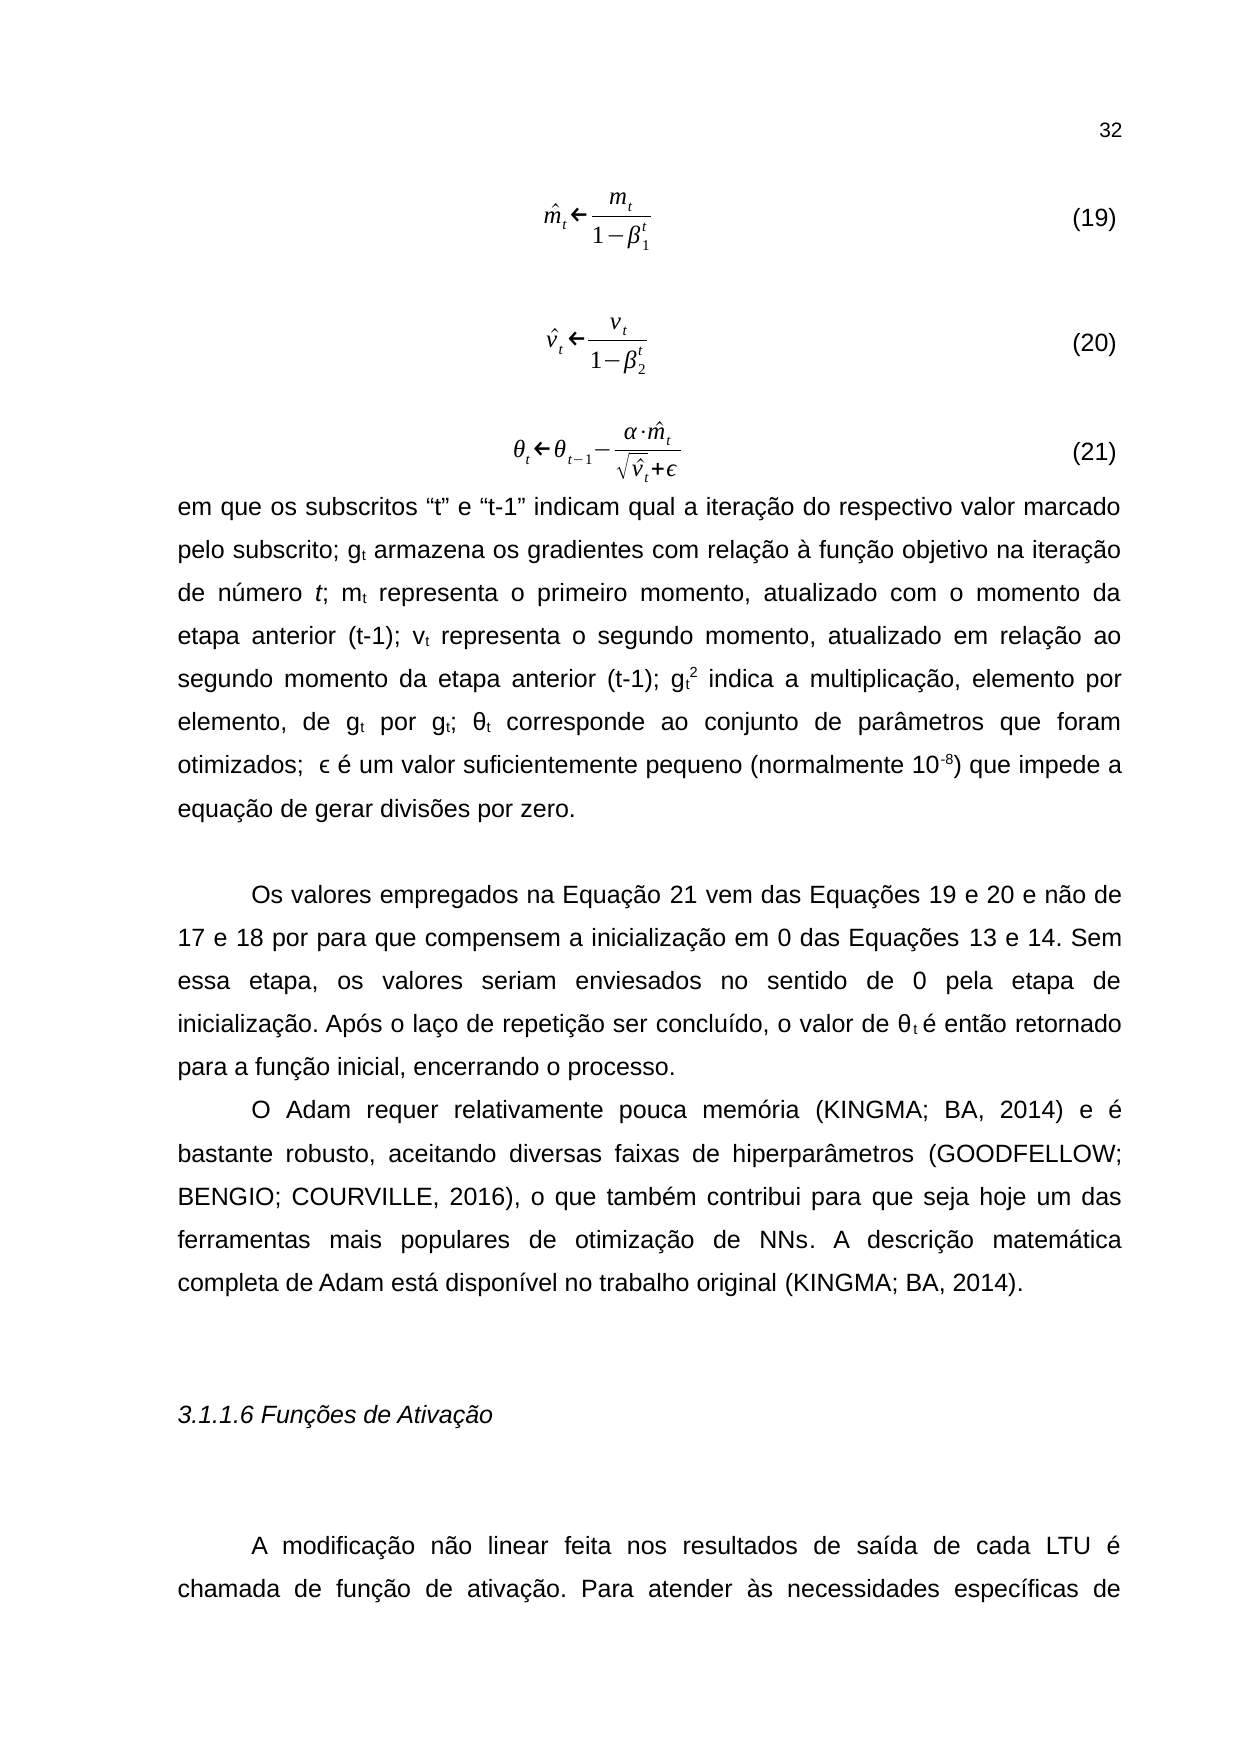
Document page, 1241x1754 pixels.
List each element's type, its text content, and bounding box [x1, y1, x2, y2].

table_header [177, 302, 1017, 383]
table_header [177, 177, 1017, 258]
text A modificação não linear feita nos resultados de saída de cada LTU é chamada de função de ativação. Para atender às necessidades específicas de [177, 1531, 1122, 1603]
text O Adam requer relativamente pouca memória (KINGMA; BA, 2014) e é bastante robusto, aceitando diversas faixas de hiperparâmetros (GOODFELLOW; BENGIO; COURVILLE, 2016), o que também contribui para que seja hoje um das ferramentas mais populares de otimização de NNs. A descrição matemática completa de Adam está disponível no trabalho original (KINGMA; BA, 2014). [177, 1096, 1122, 1297]
text Os valores empregados na Equação 21 vem das Equações 19 e 20 e não de 17 e 18 por para que compensem a inicialização em 0 das Equações 13 e 14. Sem essa etapa, os valores seriam enviesados no sentido de 0 pela etapa de inicialização. Após o laço de repetição ser concluído, o valor de θt é então retornado para a função inicial, encerrando o processo. [177, 880, 1122, 1081]
table_header (21) [1017, 412, 1122, 492]
table_header (20) [1017, 302, 1122, 383]
table_header (19) [1017, 177, 1122, 258]
subtitle Funções de Ativação [177, 1400, 1122, 1428]
table_header [177, 412, 1017, 492]
text em que os subscritos “t” e “t-1” indicam qual a iteração do respectivo valor marcado pelo subscrito; gt armazena os gradientes com relação à função objetivo na iteração de número t; mt representa o primeiro momento, atualizado com o momento da etapa anterior (t-1); vt representa o segundo momento, atualizado em relação ao segundo momento da etapa anterior (t-1); gt2 indica a multiplicação, elemento por elemento, de gt por gt; θt corresponde ao conjunto de parâmetros que foram otimizados; ϵ é um valor suficientemente pequeno (normalmente 10-8) que impede a equação de gerar divisões por zero. [177, 492, 1122, 822]
